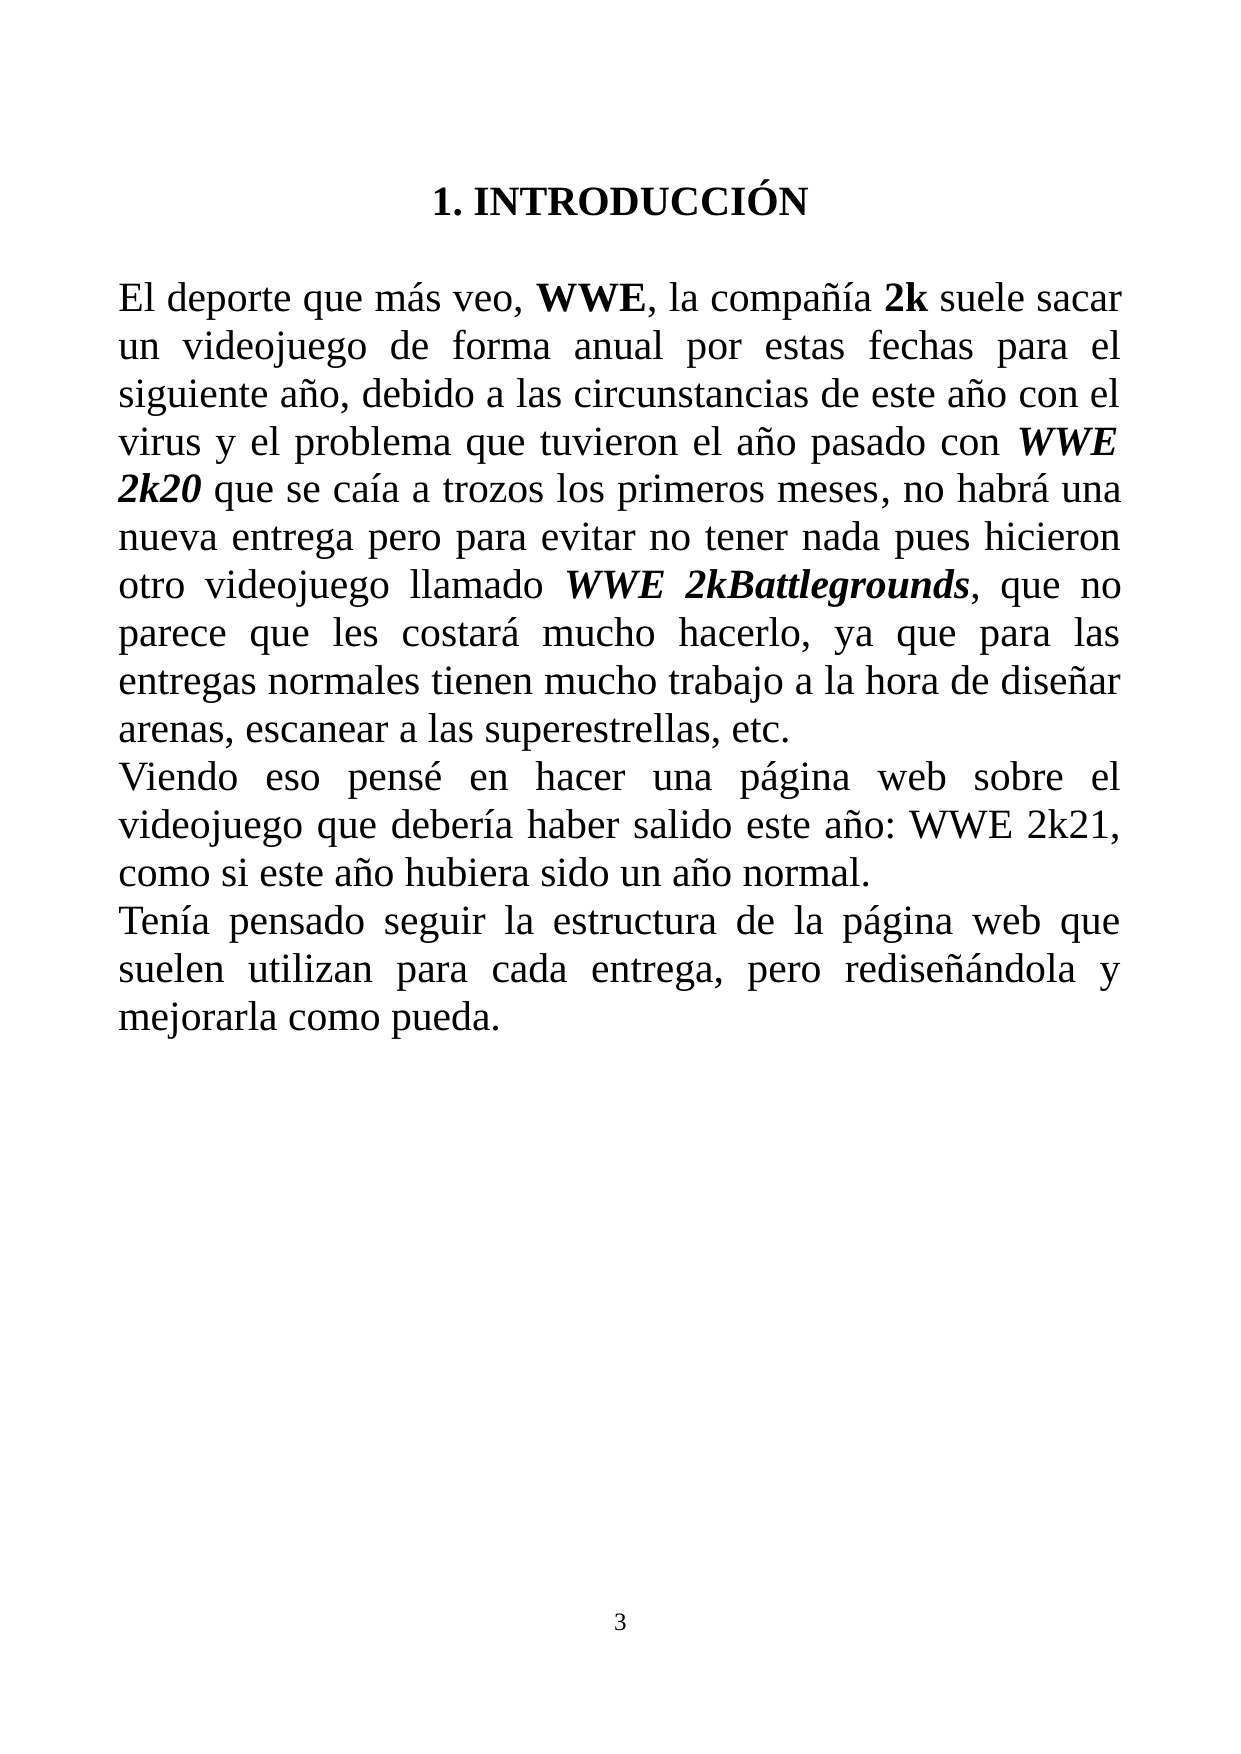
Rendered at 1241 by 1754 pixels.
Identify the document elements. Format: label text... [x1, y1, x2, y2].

text El deporte que más veo, WWE, la compañía 2k suele sacar un videojuego de forma anual por estas fechas para el siguiente año, debido a las circunstancias de este año con el virus y el problema que tuvieron el año pasado con WWE 2k20 que se caía a trozos los primeros meses, no habrá una nueva entrega pero para evitar no tener nada pues hicieron otro videojuego llamado WWE 2kBattlegrounds, que no parece que les costará mucho hacerlo, ya que para las entregas normales tienen mucho trabajo a la hora de diseñar arenas, escanear a las superestrellas, etc. [118, 272, 1122, 751]
text 1. INTRODUCCIÓN [118, 176, 1122, 224]
text Tenía pensado seguir la estructura de la página web que suelen utilizan para cada entrega, pero rediseñándola y mejorarla como pueda. [118, 895, 1122, 1039]
text Viendo eso pensé en hacer una página web sobre el videojuego que debería haber salido este año: WWE 2k21, como si este año hubiera sido un año normal. [118, 751, 1122, 895]
